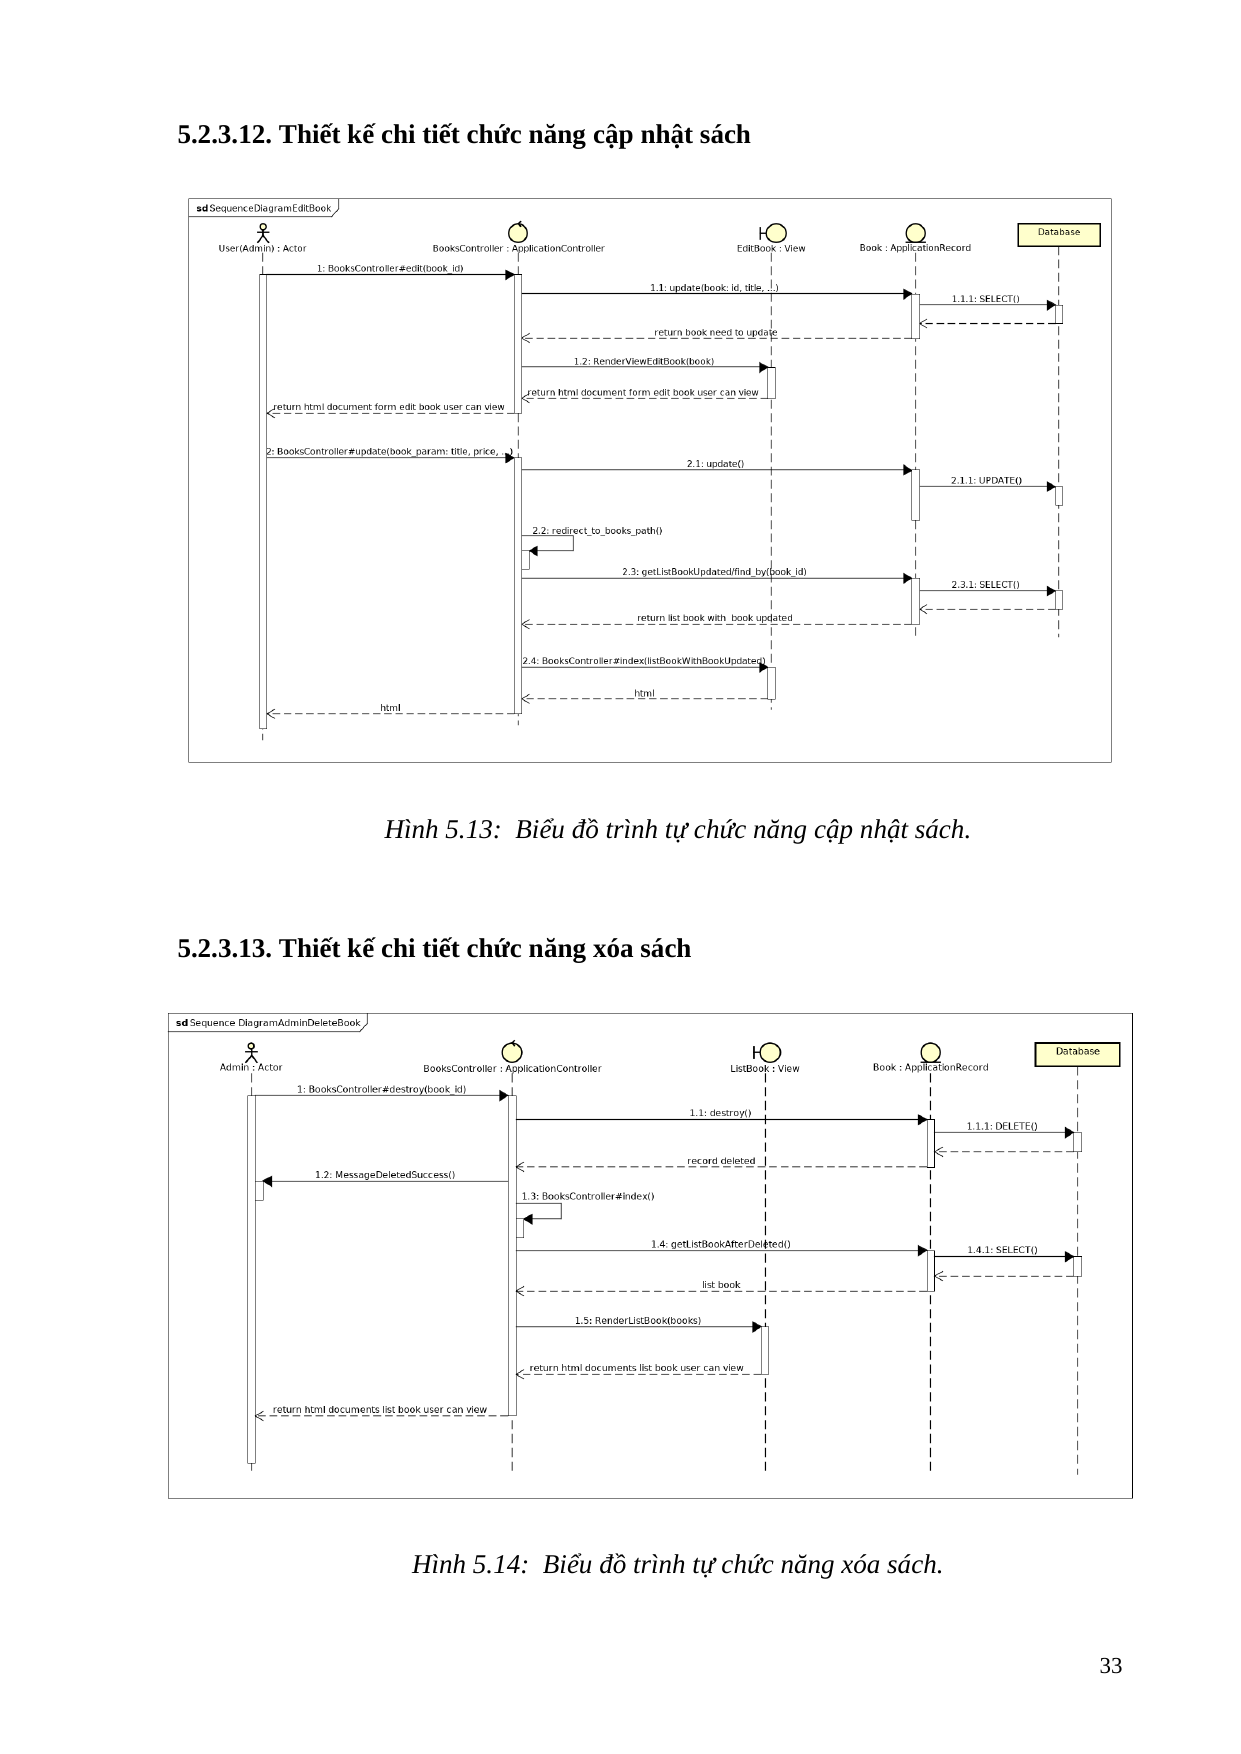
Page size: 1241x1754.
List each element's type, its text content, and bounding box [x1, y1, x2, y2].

picture [160, 1005, 1139, 1504]
subtitle 5.2.3.13. Thiết kế chi tiết chức năng xóa sách [177, 933, 1122, 964]
text Hình 5.14: Biểu đồ trình tự chức năng xóa sách. [177, 1548, 412, 1579]
text Hình 5.13: Biểu đồ trình tự chức năng cập nhật sách. [971, 813, 1122, 844]
text Hình 5.14: Biểu đồ trình tự chức năng xóa sách. [944, 1548, 1122, 1579]
subtitle 5.2.3.12. Thiết kế chi tiết chức năng cập nhật sách [177, 118, 1122, 149]
text Hình 5.13: Biểu đồ trình tự chức năng cập nhật sách. [177, 813, 384, 844]
picture [181, 191, 1118, 769]
